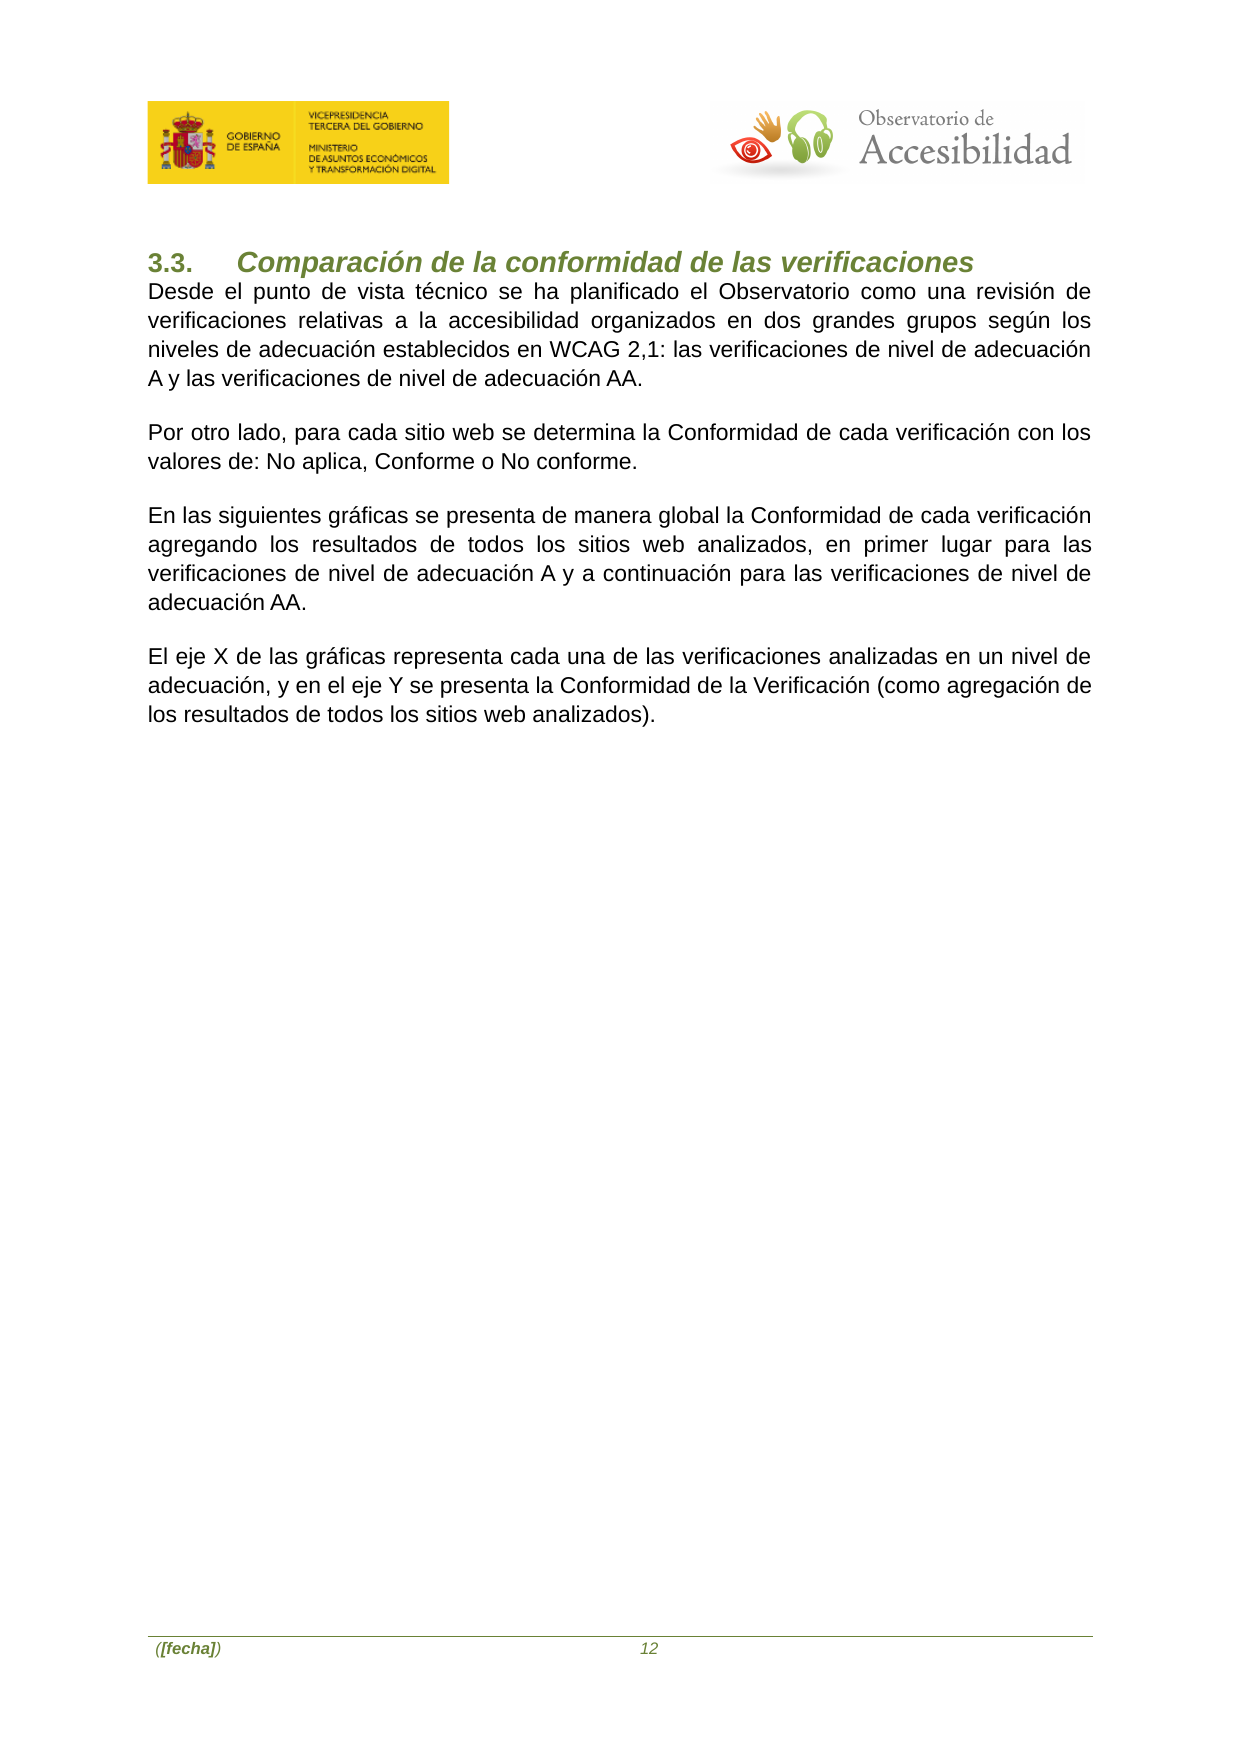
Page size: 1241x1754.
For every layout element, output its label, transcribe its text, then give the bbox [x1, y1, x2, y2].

text El eje X de las gráficas representa cada una de las verificaciones analizadas en un nivel de adecuación, y en el eje Y se presenta la Conformidad de la Verificación (como agregación de los resultados de todos los sitios web analizados). [148, 643, 1092, 727]
subtitle Comparación de la conformidad de las verificaciones [148, 245, 1092, 278]
picture [147, 101, 450, 184]
picture [710, 101, 1086, 184]
text Por otro lado, para cada sitio web se determina la Conformidad de cada verificación con los valores de: No aplica, Conforme o No conforme. [148, 419, 1092, 474]
text En las siguientes gráficas se presenta de manera global la Conformidad de cada verificación agregando los resultados de todos los sitios web analizados, en primer lugar para las verificaciones de nivel de adecuación A y a continuación para las verificaciones de nivel de adecuación AA. [148, 502, 1092, 615]
text Desde el punto de vista técnico se ha planificado el Observatorio como una revisión de verificaciones relativas a la accesibilidad organizados en dos grandes grupos según los niveles de adecuación establecidos en WCAG 2,1: las verificaciones de nivel de adecuación A y las verificaciones de nivel de adecuación AA. [148, 278, 1092, 391]
